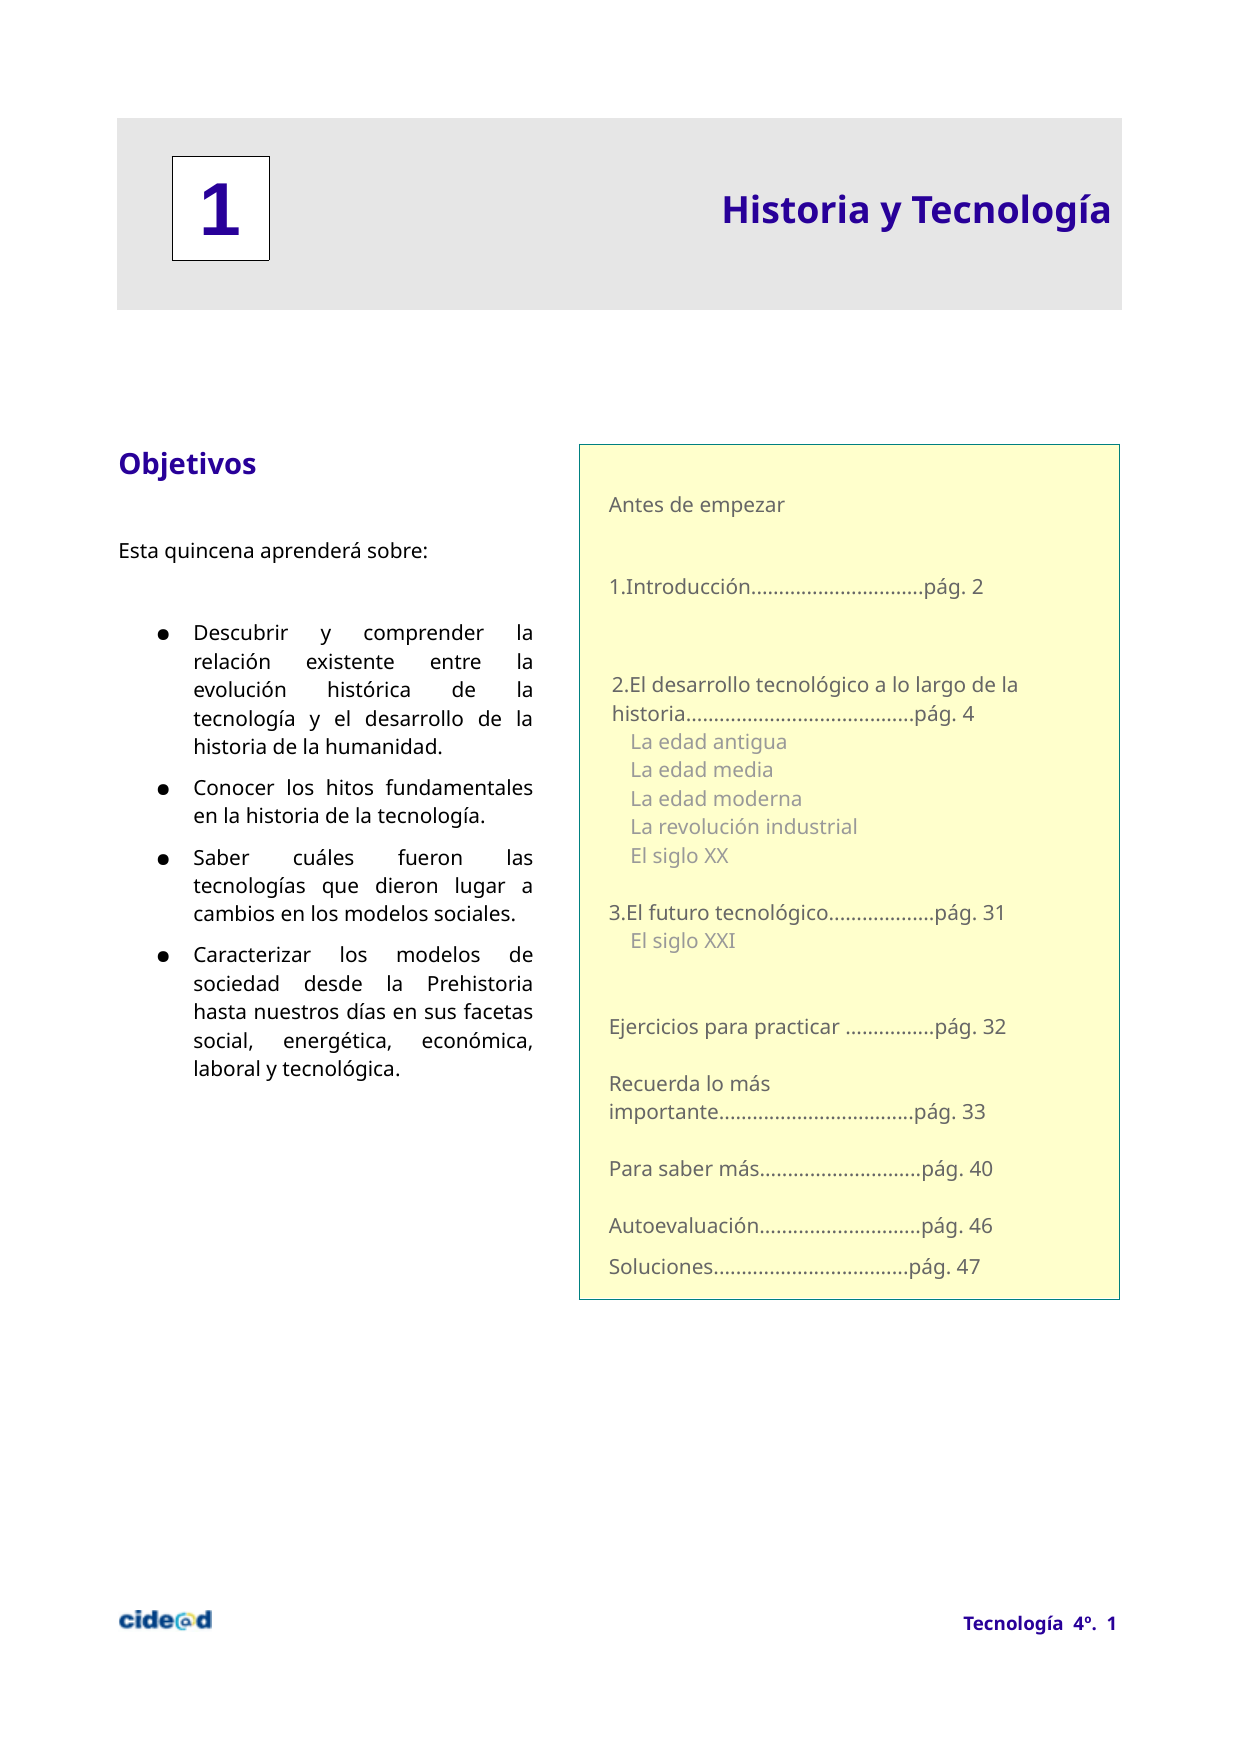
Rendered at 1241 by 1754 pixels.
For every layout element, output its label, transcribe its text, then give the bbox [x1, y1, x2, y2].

table_header Historia y Tecnología [117, 118, 1122, 310]
table_header [579, 444, 1122, 1327]
table_header Objetivos Esta quincena aprenderá sobre: Descubrir y comprender la relación existente entre la evolución histórica de la tecnología y el desarrollo de la historia de la humanidad. Conocer los hitos fundamentales en la historia de la tecnología. Saber cuáles fueron las tecnologías que dieron lugar a cambios en los modelos sociales. Caracterizar los modelos de sociedad desde la Prehistoria hasta nuestros días en sus facetas social, energética, económica, laboral y tecnológica. [118, 444, 534, 1327]
table_header [534, 444, 579, 1327]
table_header Antes de empezar 1.Introducción...............................pág. 2 2.El desarrollo tecnológico a lo largo de la historia.........................................pág. 4 La edad antigua La edad media La edad moderna La revolución industrial El siglo XX 3.El futuro tecnológico...................pág. 31 El siglo XXI Ejercicios para practicar ................pág. 32 Recuerda lo más importante...................................pág. 33 Para saber más.............................pág. 40 Autoevaluación.............................pág. 46 Soluciones...................................pág. 47 [580, 445, 1119, 1298]
picture [118, 1610, 212, 1632]
